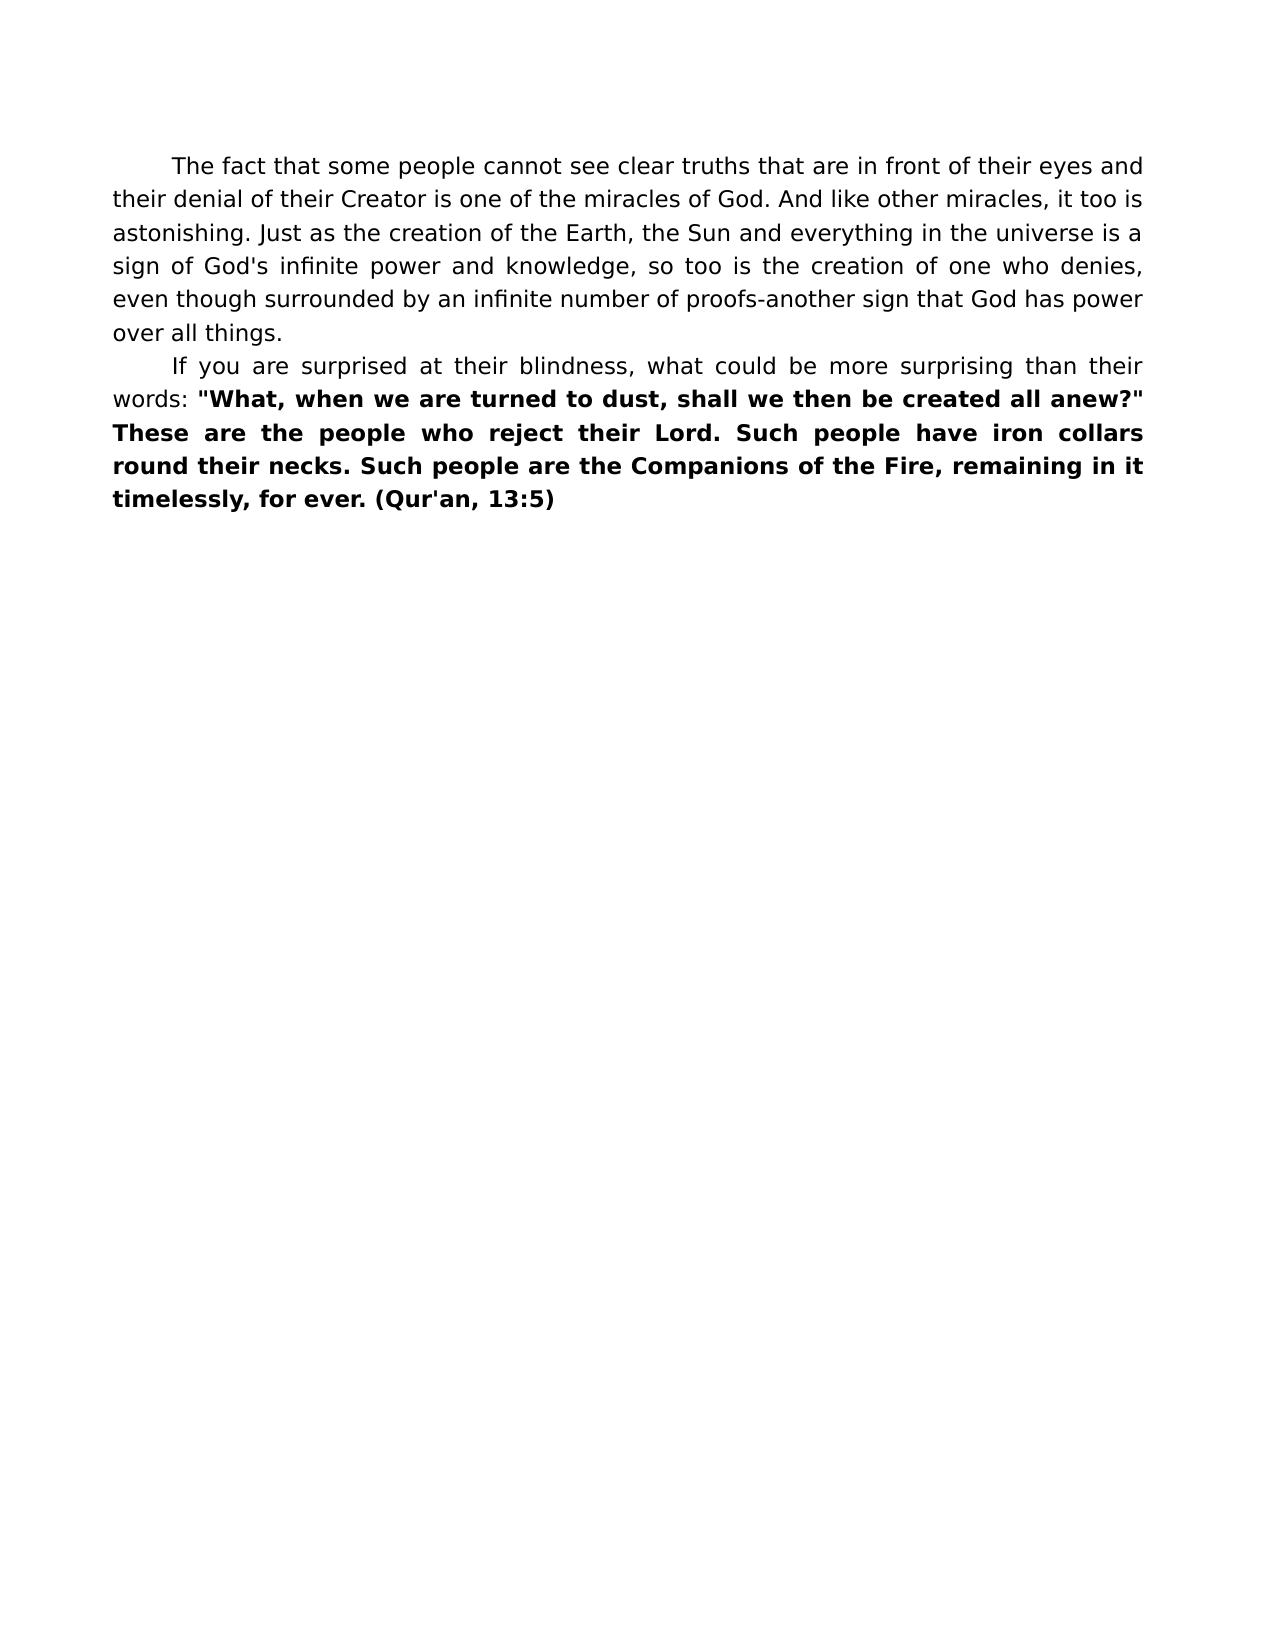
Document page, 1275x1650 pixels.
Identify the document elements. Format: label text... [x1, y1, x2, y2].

text The fact that some people cannot see clear truths that are in front of their eyes and their denial of their Creator is one of the miracles of God. And like other miracles, it too is astonishing. Just as the creation of the Earth, the Sun and everything in the universe is a sign of God's infinite power and knowledge, so too is the creation of one who denies, even though surrounded by an infinite number of proofs-another sign that God has power over all things. [112, 148, 1145, 348]
text If you are surprised at their blindness, what could be more surprising than their words: "What, when we are turned to dust, shall we then be created all anew?" These are the people who reject their Lord. Such people have iron collars round their necks. Such people are the Companions of the Fire, remaining in it timelessly, for ever. (Qur'an, 13:5) [112, 348, 1145, 514]
